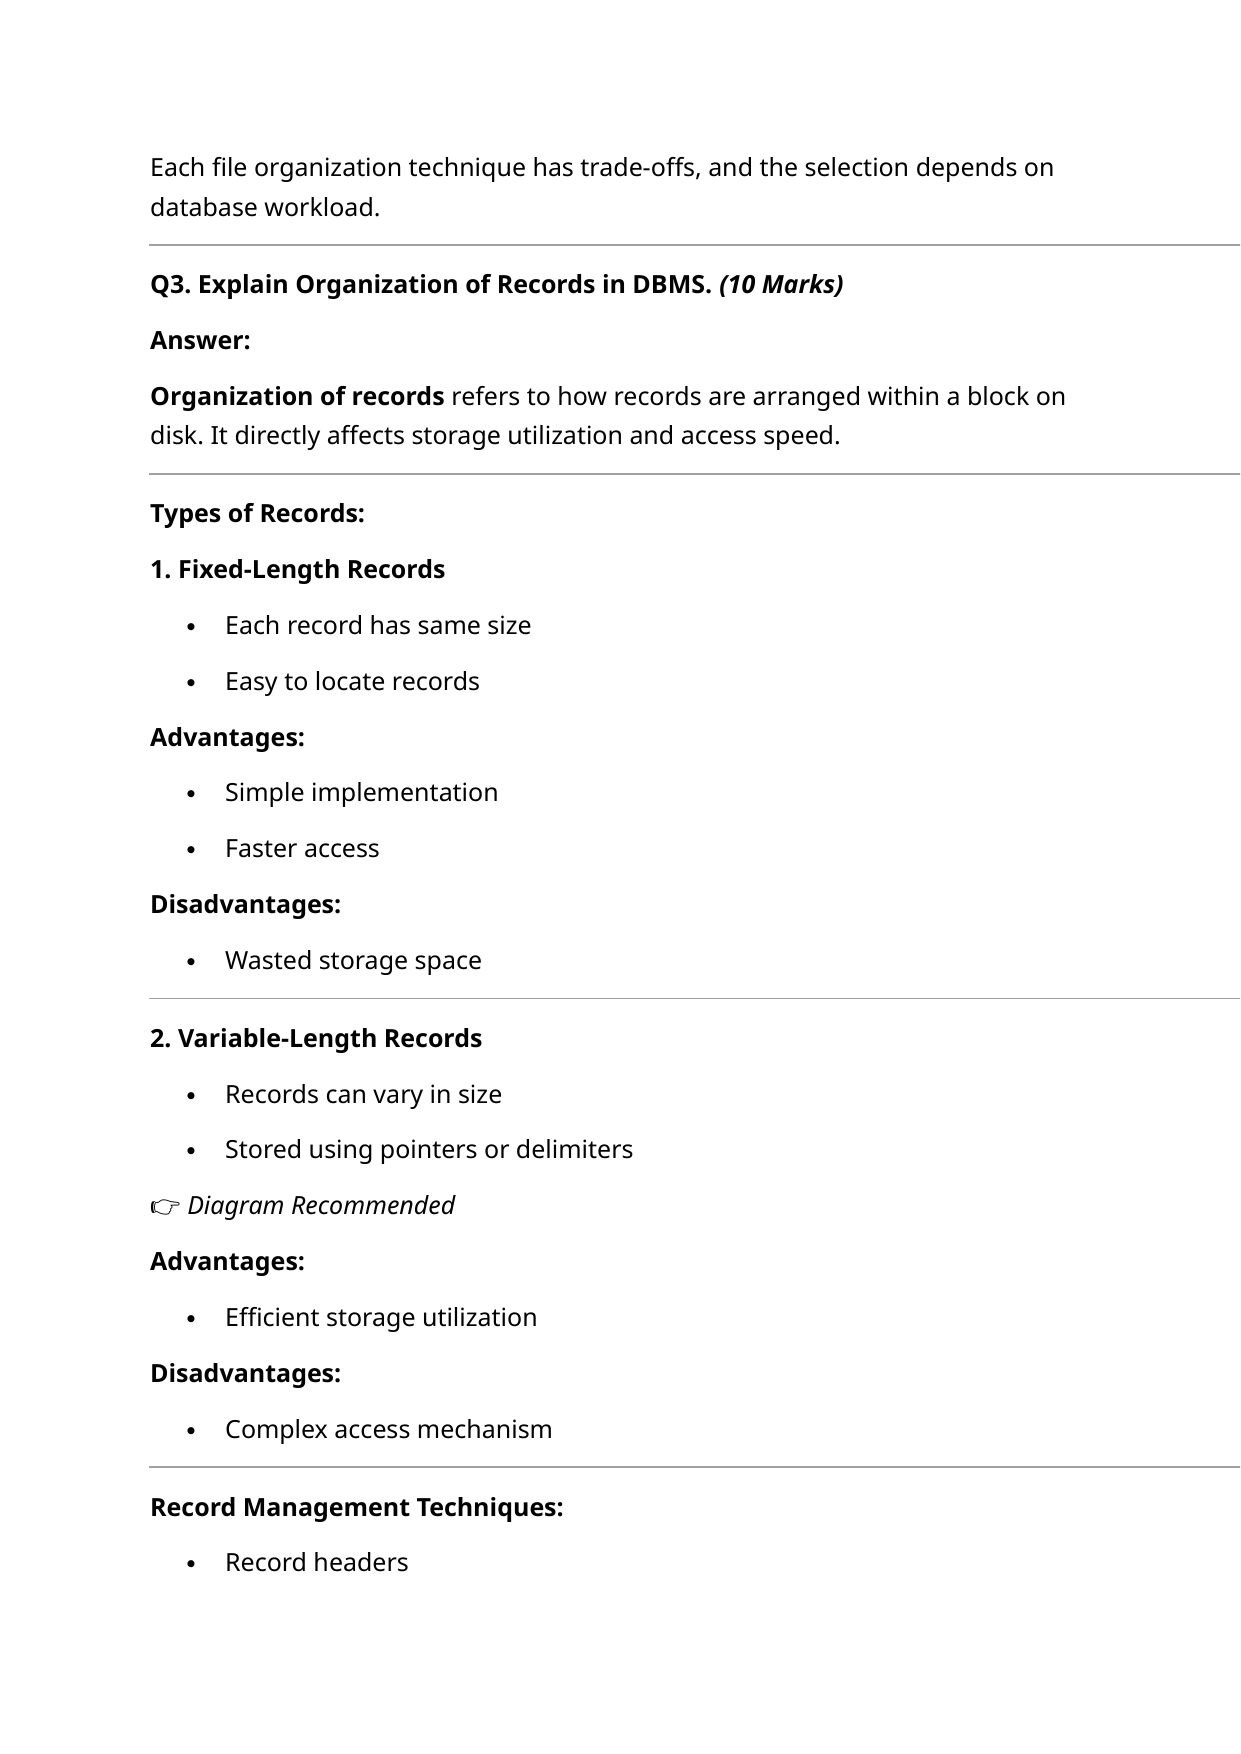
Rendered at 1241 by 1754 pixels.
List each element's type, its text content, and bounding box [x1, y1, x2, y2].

list Complex access mechanism [187, 1411, 1090, 1445]
text Each file organization technique has trade-offs, and the selection depends on database workload. [150, 150, 1090, 223]
text Q3. Explain Organization of Records in DBMS. (10 Marks) [150, 267, 1090, 301]
list Efficient storage utilization [187, 1299, 1090, 1334]
text 👉 Diagram Recommended [150, 1188, 1090, 1222]
text Record Management Techniques: [150, 1489, 1090, 1523]
list Simple implementation [187, 775, 1090, 809]
list Easy to locate records [187, 663, 1090, 697]
text 2. Variable-Length Records [150, 1020, 1090, 1054]
list Stored using pointers or delimiters [187, 1132, 1090, 1166]
text Disadvantages: [150, 1355, 1090, 1389]
text 1. Fixed-Length Records [150, 552, 1090, 586]
text Disadvantages: [150, 887, 1090, 921]
text Organization of records refers to how records are arranged within a block on disk. It directly affects storage utilization and access speed. [150, 379, 1090, 452]
text Advantages: [150, 719, 1090, 753]
text Types of Records: [150, 496, 1090, 530]
list Wasted storage space [187, 942, 1090, 977]
list Each record has same size [187, 607, 1090, 642]
text Answer: [150, 323, 1090, 357]
list Records can vary in size [187, 1076, 1090, 1110]
list Record headers [187, 1545, 1090, 1579]
text Advantages: [150, 1244, 1090, 1278]
list Faster access [187, 831, 1090, 865]
